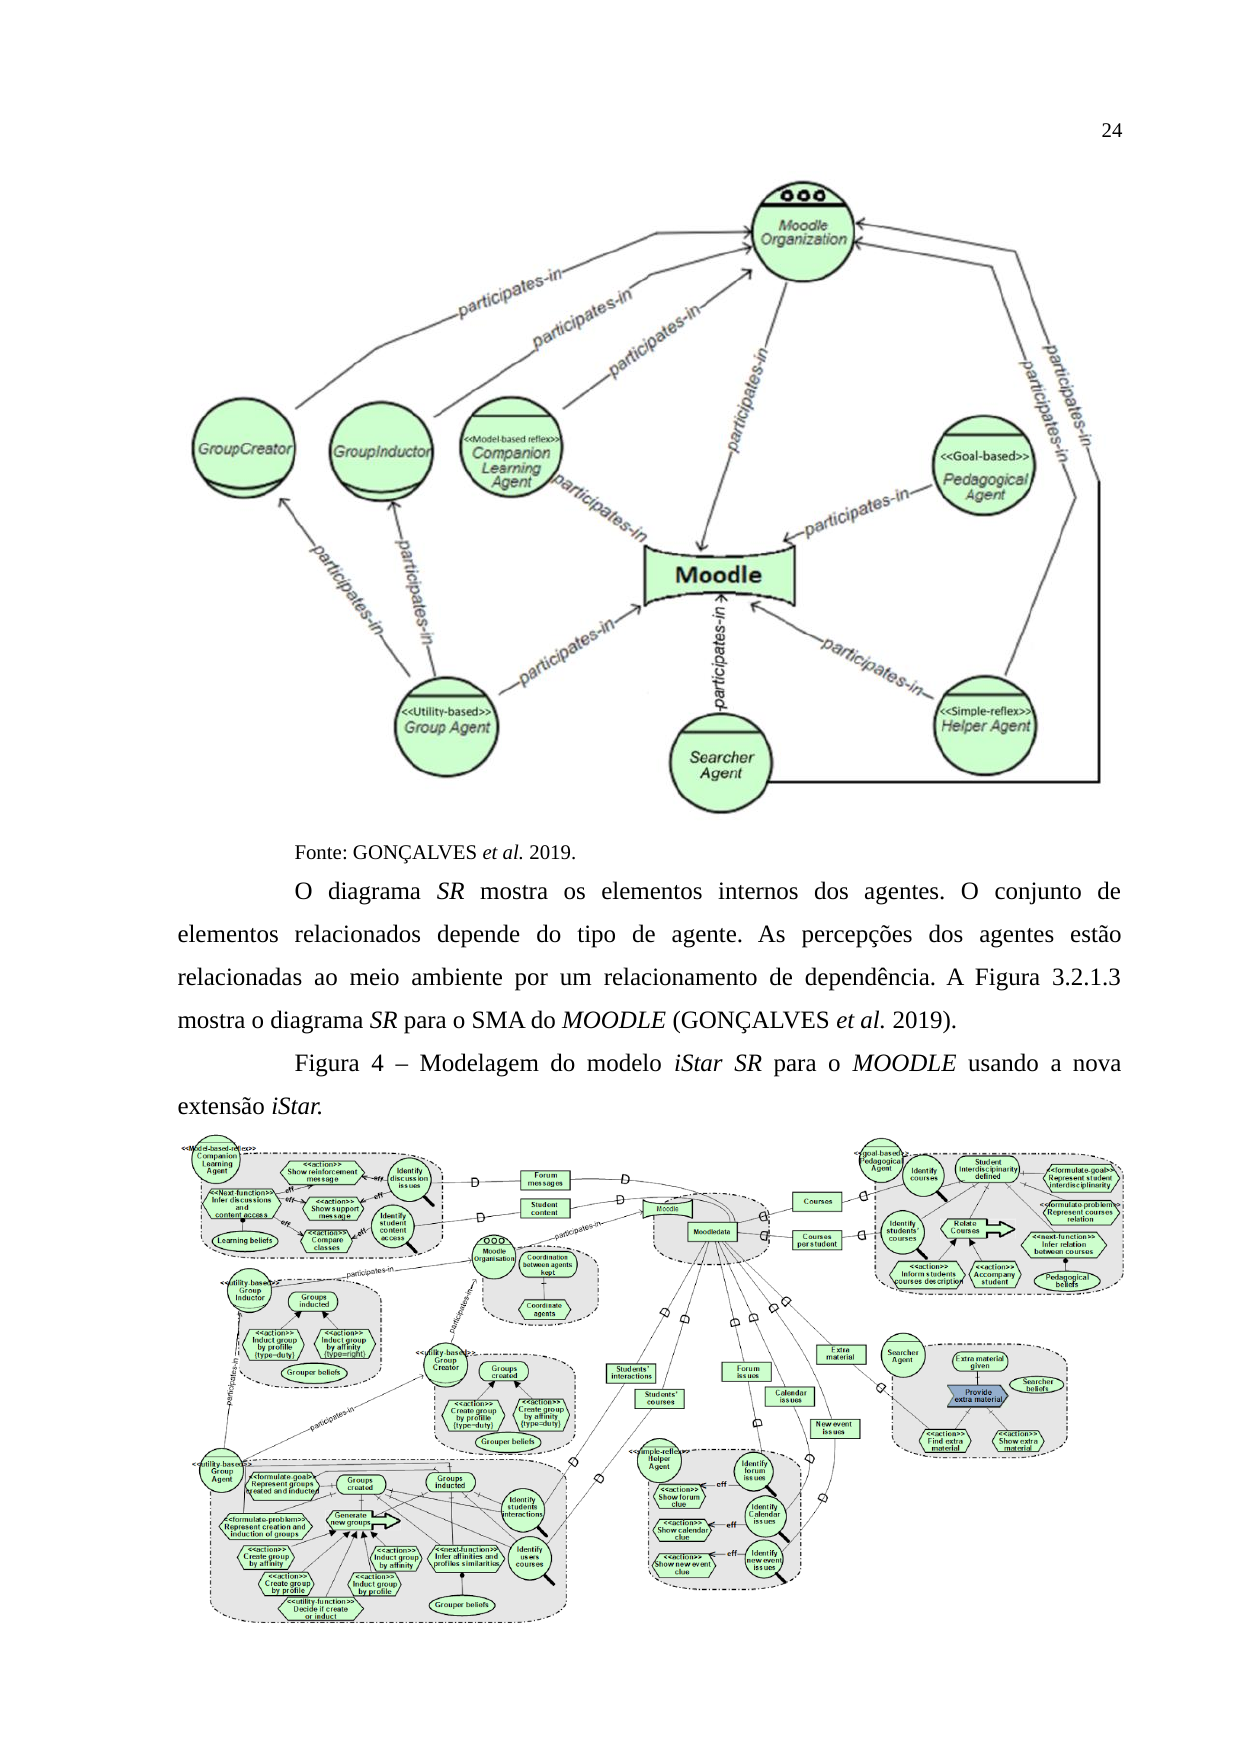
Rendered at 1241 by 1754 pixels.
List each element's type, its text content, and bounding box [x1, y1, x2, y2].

text Fonte: GONÇALVES et al. 2019. [177, 840, 1122, 864]
picture [177, 1134, 1125, 1624]
text Figura 4 – Modelagem do modelo iStar SR para o MOODLE usando a nova extensão iStar. [177, 1048, 1122, 1120]
picture [177, 171, 1119, 826]
text O diagrama SR mostra os elementos internos dos agentes. O conjunto de elementos relacionados depende do tipo de agente. As percepções dos agentes estão relacionadas ao meio ambiente por um relacionamento de dependência. A Figura 3.2.1.3 mostra o diagrama SR para o SMA do MOODLE (GONÇALVES et al. 2019). [177, 876, 1122, 1034]
